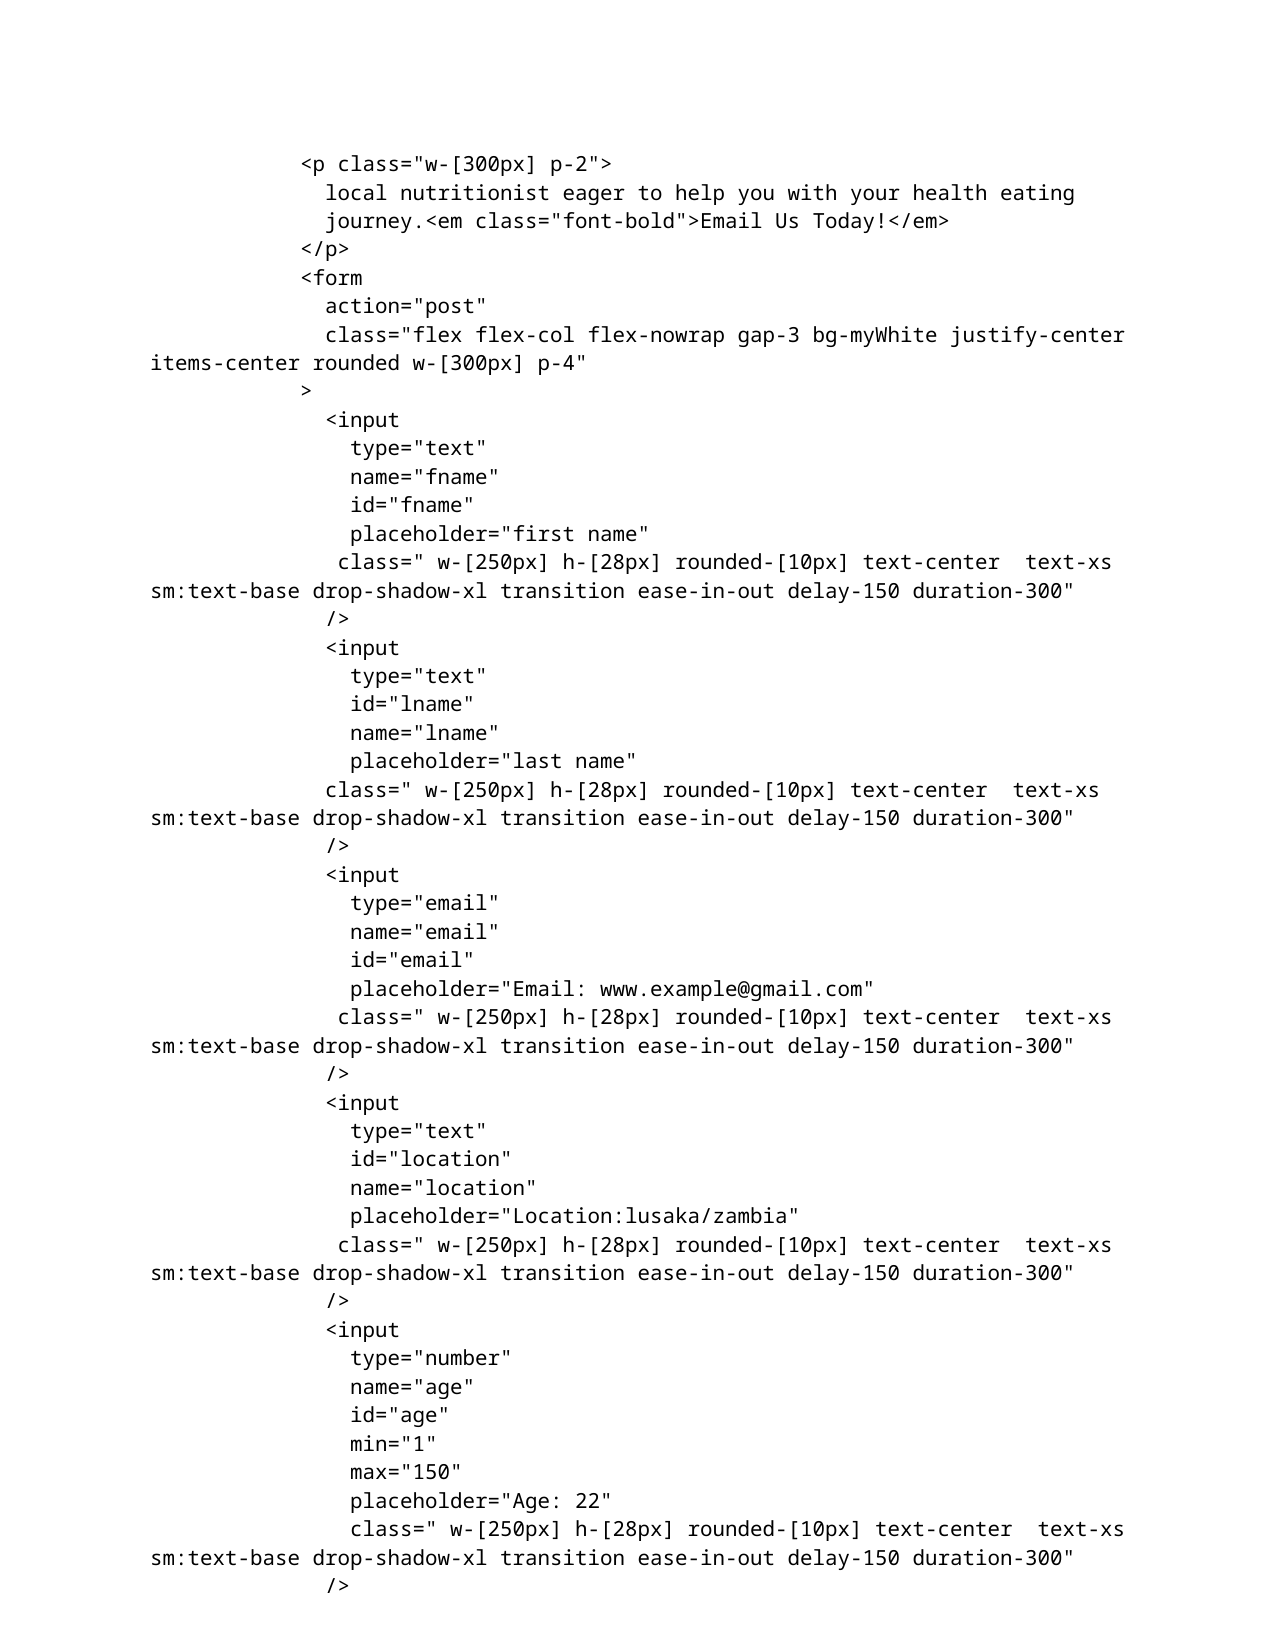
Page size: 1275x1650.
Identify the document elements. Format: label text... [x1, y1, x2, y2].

text name="age" [150, 1372, 1125, 1400]
text /> [150, 1059, 1125, 1088]
text /> [150, 604, 1125, 633]
text name="location" [150, 1173, 1125, 1201]
text <input [150, 1088, 1125, 1116]
text class=" w-[250px] h-[28px] rounded-[10px] text-center text-xs sm:text-base drop-shadow-xl transition ease-in-out delay-150 duration-300" [150, 1230, 1125, 1287]
text /> [150, 1287, 1125, 1315]
text <input [150, 860, 1125, 888]
text <input [150, 633, 1125, 661]
text type="number" [150, 1343, 1125, 1372]
text placeholder="first name" [150, 519, 1125, 547]
text id="lname" [150, 689, 1125, 718]
text <input [150, 1315, 1125, 1343]
text type="email" [150, 888, 1125, 917]
text id="email" [150, 945, 1125, 974]
text id="age" [150, 1400, 1125, 1429]
text <p class="w-[300px] p-2"> [150, 149, 1125, 178]
text journey.<em class="font-bold">Email Us Today!</em> [150, 206, 1125, 234]
text <form [150, 263, 1125, 291]
text max="150" [150, 1457, 1125, 1486]
text name="fname" [150, 462, 1125, 490]
text class=" w-[250px] h-[28px] rounded-[10px] text-center text-xs sm:text-base drop-shadow-xl transition ease-in-out delay-150 duration-300" [150, 775, 1125, 832]
text class=" w-[250px] h-[28px] rounded-[10px] text-center text-xs sm:text-base drop-shadow-xl transition ease-in-out delay-150 duration-300" [150, 547, 1125, 604]
text action="post" [150, 291, 1125, 320]
text name="lname" [150, 718, 1125, 746]
text local nutritionist eager to help you with your health eating [150, 178, 1125, 206]
text min="1" [150, 1429, 1125, 1457]
text /> [150, 832, 1125, 860]
text name="email" [150, 917, 1125, 945]
text id="location" [150, 1144, 1125, 1173]
text <input [150, 405, 1125, 433]
text class=" w-[250px] h-[28px] rounded-[10px] text-center text-xs sm:text-base drop-shadow-xl transition ease-in-out delay-150 duration-300" [150, 1002, 1125, 1059]
text </p> [150, 234, 1125, 263]
text type="text" [150, 1116, 1125, 1144]
text id="fname" [150, 490, 1125, 519]
text placeholder="Location:lusaka/zambia" [150, 1201, 1125, 1230]
text > [150, 377, 1125, 405]
text /> [150, 1571, 1125, 1599]
text type="text" [150, 433, 1125, 462]
text placeholder="Age: 22" [150, 1486, 1125, 1514]
text type="text" [150, 661, 1125, 689]
text placeholder="Email: www.example@gmail.com" [150, 974, 1125, 1002]
text class=" w-[250px] h-[28px] rounded-[10px] text-center text-xs sm:text-base drop-shadow-xl transition ease-in-out delay-150 duration-300" [150, 1514, 1125, 1571]
text placeholder="last name" [150, 746, 1125, 775]
text class="flex flex-col flex-nowrap gap-3 bg-myWhite justify-center items-center rounded w-[300px] p-4" [150, 320, 1125, 377]
